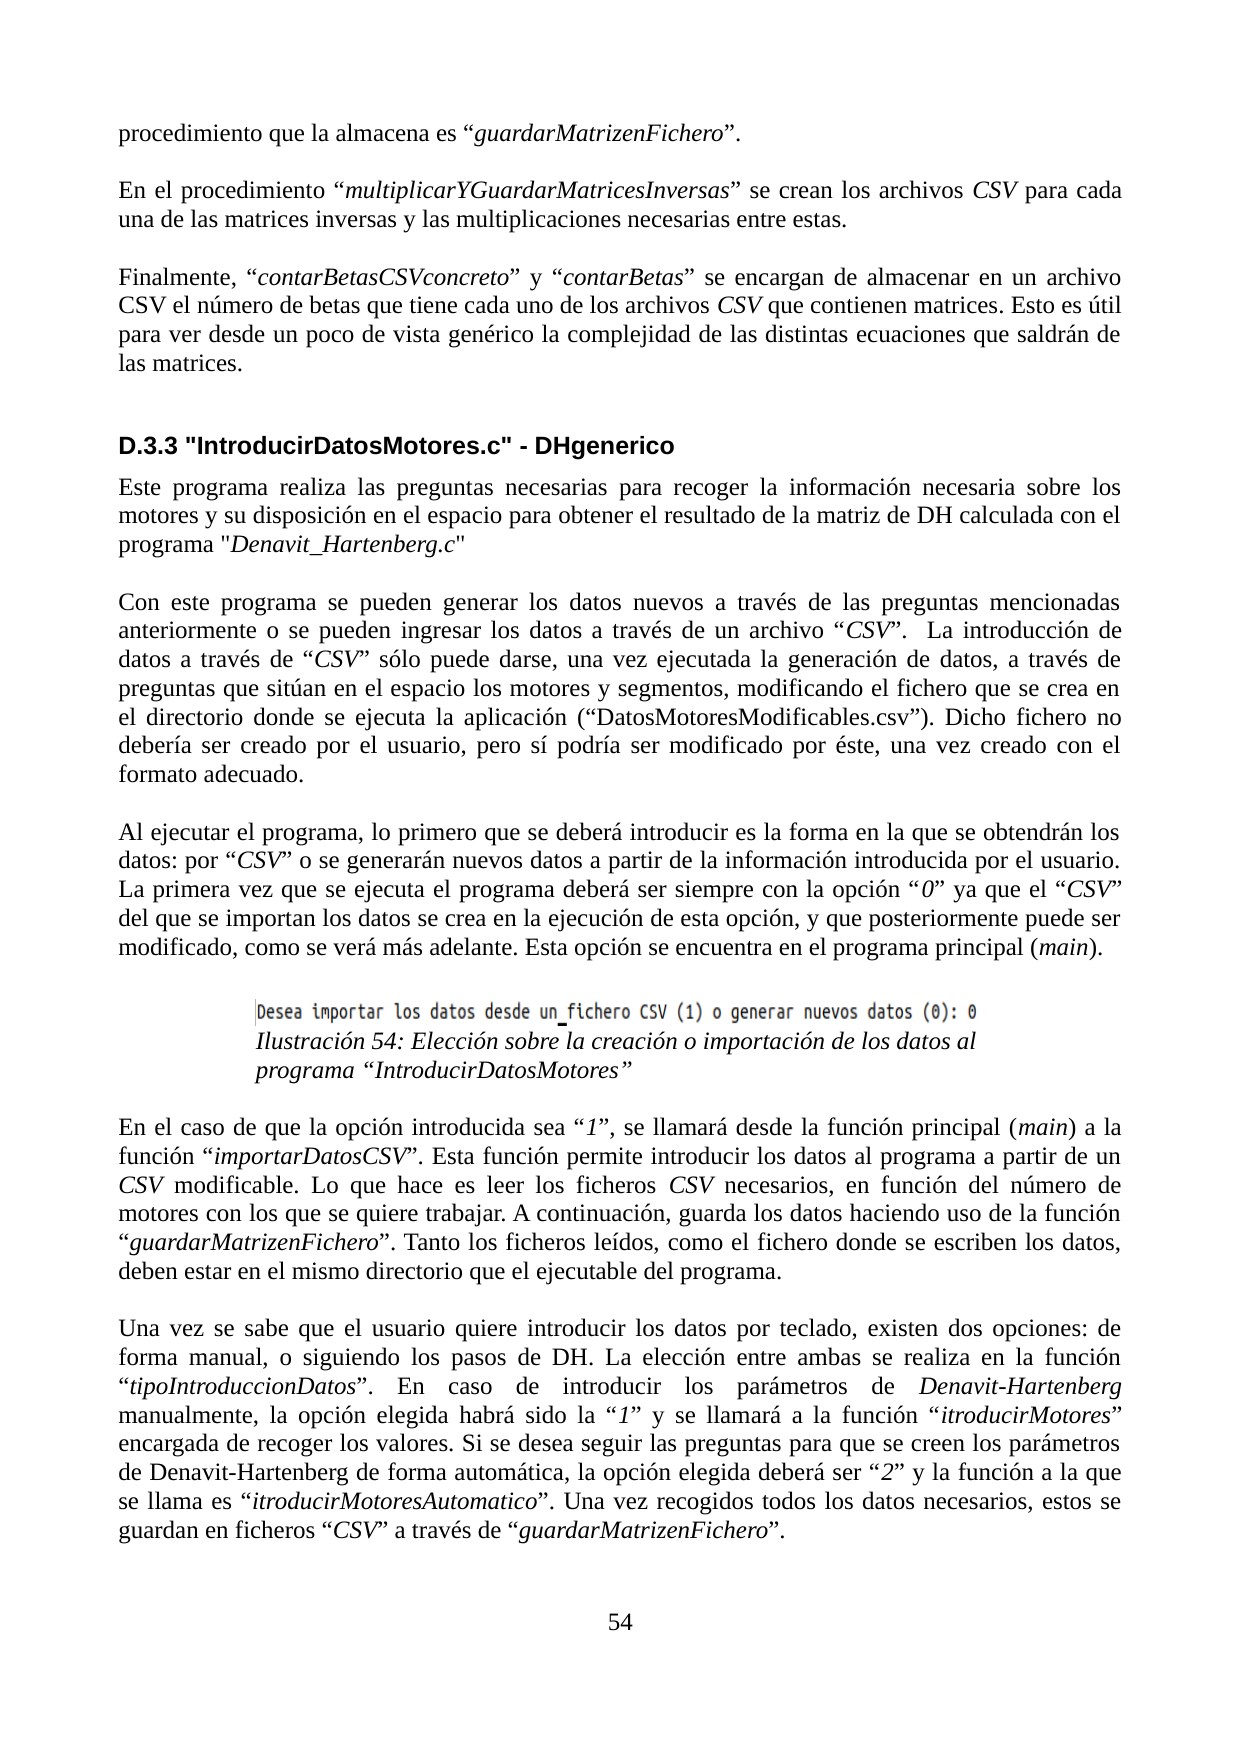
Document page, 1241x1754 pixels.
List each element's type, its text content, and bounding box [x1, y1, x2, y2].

text Una vez se sabe que el usuario quiere introducir los datos por teclado, existen dos opciones: de forma manual, o siguiendo los pasos de DH. La elección entre ambas se realiza en la función “tipoIntroduccionDatos”. En caso de introducir los parámetros de Denavit-Hartenberg manualmente, la opción elegida habrá sido la “1” y se llamará a la función “itroducirMotores” encargada de recoger los valores. Si se desea seguir las preguntas para que se creen los parámetros de Denavit-Hartenberg de forma automática, la opción elegida deberá ser “2” y la función a la que se llama es “itroducirMotoresAutomatico”. Una vez recogidos todos los datos necesarios, estos se guardan en ficheros “CSV” a través de “guardarMatrizenFichero”. [118, 1313, 1122, 1543]
text Este programa realiza las preguntas necesarias para recoger la información necesaria sobre los motores y su disposición en el espacio para obtener el resultado de la matriz de DH calculada con el programa "Denavit_Hartenberg.c" [118, 472, 1122, 558]
text En el procedimiento “multiplicarYGuardarMatricesInversas” se crean los archivos CSV para cada una de las matrices inversas y las multiplicaciones necesarias entre estas. [118, 147, 1122, 233]
text En el caso de que la opción introducida sea “1”, se llamará desde la función principal (main) a la función “importarDatosCSV”. Esta función permite introducir los datos al programa a partir de un CSV modificable. Lo que hace es leer los ficheros CSV necesarios, en función del número de motores con los que se quiere trabajar. A continuación, guarda los datos haciendo uso de la función “guardarMatrizenFichero”. Tanto los ficheros leídos, como el fichero donde se escriben los datos, deben estar en el mismo directorio que el ejecutable del programa. [118, 1112, 1122, 1285]
text procedimiento que la almacena es “guardarMatrizenFichero”. [118, 118, 1122, 147]
text Al ejecutar el programa, lo primero que se deberá introducir es la forma en la que se obtendrán los datos: por “CSV” o se generarán nuevos datos a partir de la información introducida por el usuario. La primera vez que se ejecuta el programa deberá ser siempre con la opción “0” ya que el “CSV” del que se importan los datos se crea en la ejecución de esta opción, y que posteriormente puede ser modificado, como se verá más adelante. Esta opción se encuentra en el programa principal (main). [118, 817, 1122, 961]
subtitle D.3.3 "IntroducirDatosMotores.c" - DHgenerico [118, 431, 1122, 459]
text Finalmente, “contarBetasCSVconcreto” y “contarBetas” se encargan de almacenar en un archivo CSV el número de betas que tiene cada uno de los archivos CSV que contienen matrices. Esto es útil para ver desde un poco de vista genérico la complejidad de las distintas ecuaciones que saldrán de las matrices. [118, 262, 1122, 377]
text Ilustración 54: Elección sobre la creación o importación de los datos al programa “IntroducirDatosMotores” [256, 1026, 985, 1083]
text Con este programa se pueden generar los datos nuevos a través de las preguntas mencionadas anteriormente o se pueden ingresar los datos a través de un archivo “CSV”. La introducción de datos a través de “CSV” sólo puede darse, una vez ejecutada la generación de datos, a través de preguntas que sitúan en el espacio los motores y segmentos, modificando el fichero que se crea en el directorio donde se ejecuta la aplicación (“DatosMotoresModificables.csv”). Dicho fichero no debería ser creado por el usuario, pero sí podría ser modificado por éste, una vez creado con el formato adecuado. [118, 587, 1122, 788]
